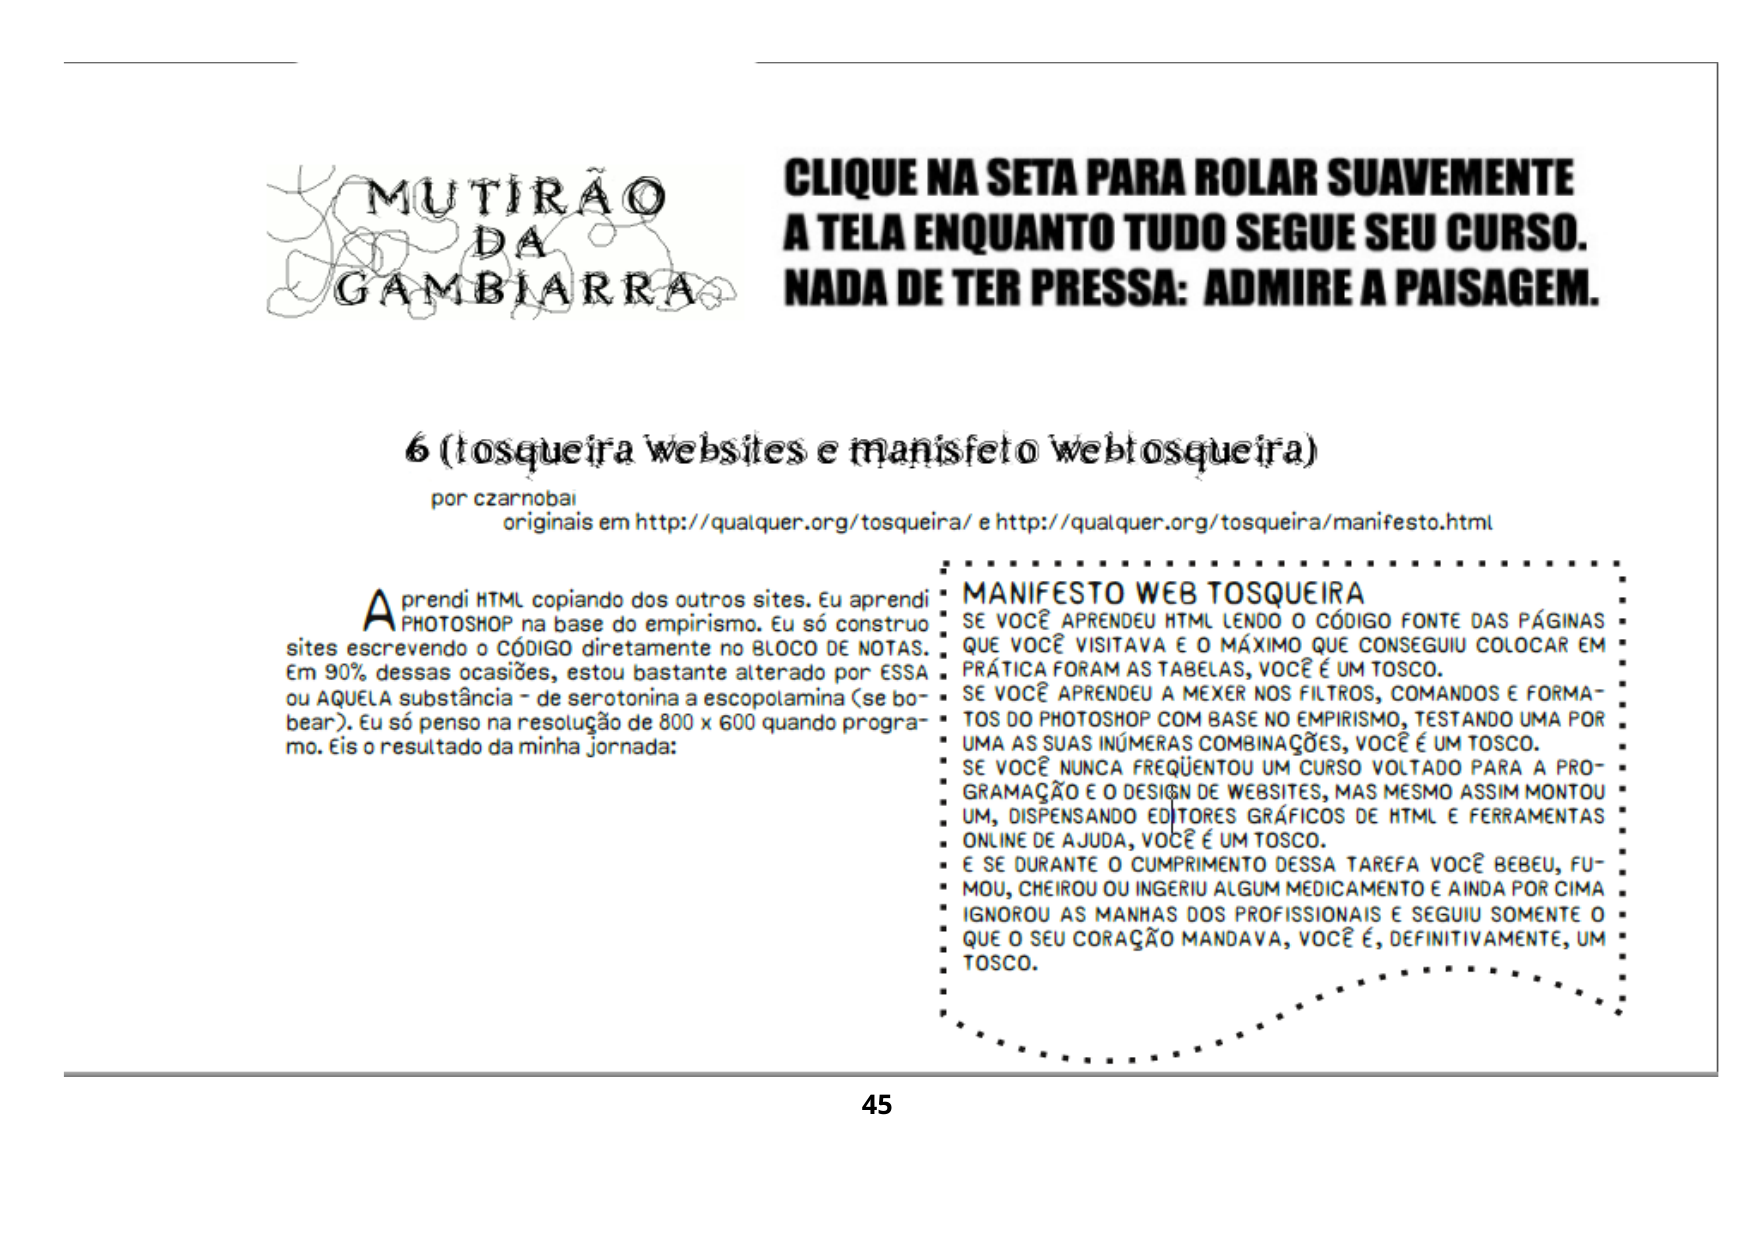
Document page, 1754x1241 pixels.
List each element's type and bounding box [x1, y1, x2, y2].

picture [63, 62, 1719, 1077]
